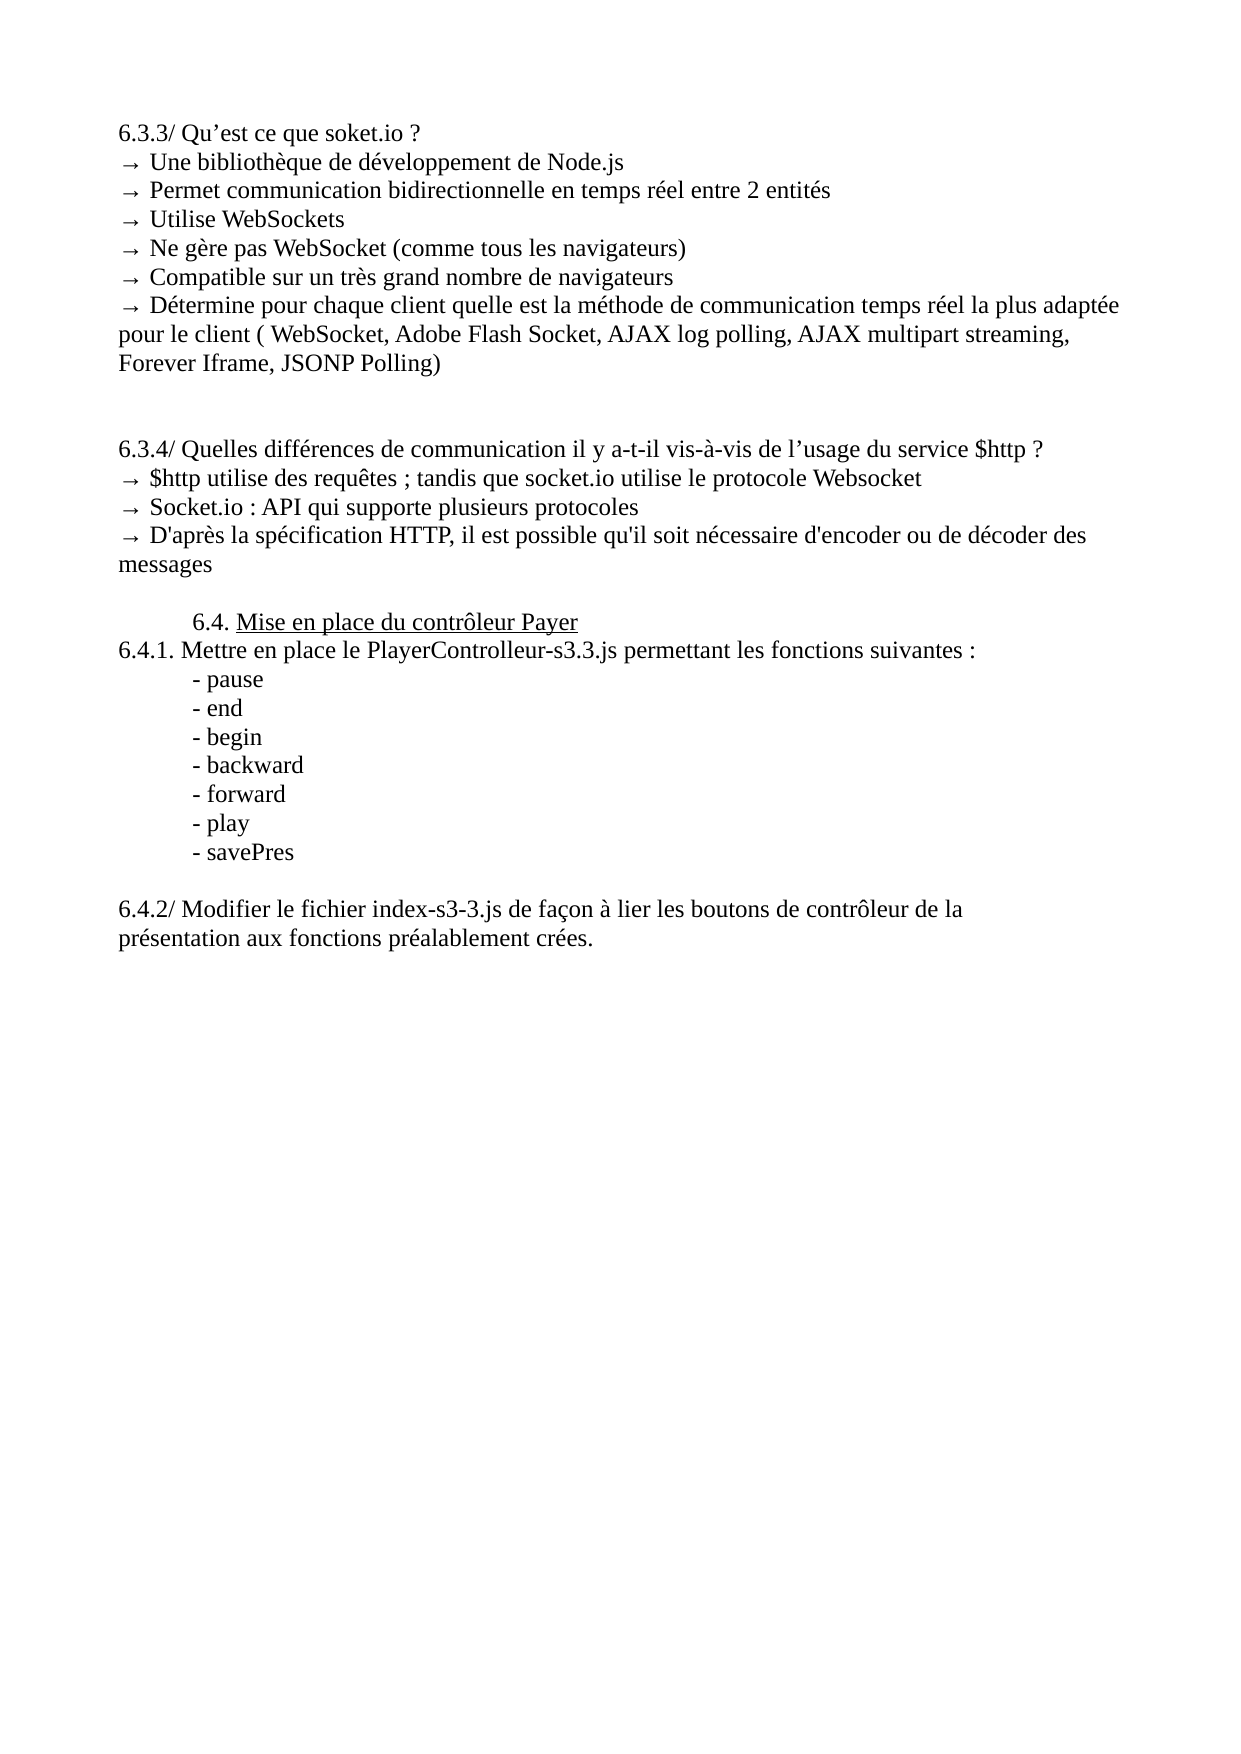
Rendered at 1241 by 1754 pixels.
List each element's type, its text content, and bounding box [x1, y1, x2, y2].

text - forward [118, 779, 1122, 808]
text → Une bibliothèque de développement de Node.js [118, 147, 1122, 176]
text - begin [118, 722, 1122, 751]
text 6.3.3/ Qu’est ce que soket.io ? [118, 118, 1122, 147]
text 6.3.4/ Quelles différences de communication il y a-t-il vis-à-vis de l’usage du service $http ? [118, 434, 1122, 463]
text → Permet communication bidirectionnelle en temps réel entre 2 entités [118, 176, 1122, 204]
text 6.4.1. Mettre en place le PlayerControlleur-s3.3.js permettant les fonctions suivantes : [118, 636, 1122, 664]
text - backward [118, 751, 1122, 779]
text - savePres [118, 837, 1122, 866]
text 6.4.2/ Modifier le fichier index-s3-3.js de façon à lier les boutons de contrôleur de la [118, 894, 1122, 923]
text → Détermine pour chaque client quelle est la méthode de communication temps réel la plus adaptée pour le client ( WebSocket, Adobe Flash Socket, AJAX log polling, AJAX multipart streaming, Forever Iframe, JSONP Polling) [118, 291, 1122, 377]
text - end [118, 693, 1122, 722]
text - pause [118, 664, 1122, 693]
text 6.4. Mise en place du contrôleur Payer [118, 607, 1122, 636]
text → $http utilise des requêtes ; tandis que socket.io utilise le protocole Websocket [118, 463, 1122, 492]
text → Ne gère pas WebSocket (comme tous les navigateurs) [118, 233, 1122, 262]
text - play [118, 808, 1122, 837]
text → Utilise WebSockets [118, 204, 1122, 233]
text → Compatible sur un très grand nombre de navigateurs [118, 262, 1122, 291]
text → D'après la spécification HTTP, il est possible qu'il soit nécessaire d'encoder ou de décoder des messages [118, 521, 1122, 578]
text présentation aux fonctions préalablement crées. [118, 923, 1122, 952]
text → Socket.io : API qui supporte plusieurs protocoles [118, 492, 1122, 521]
